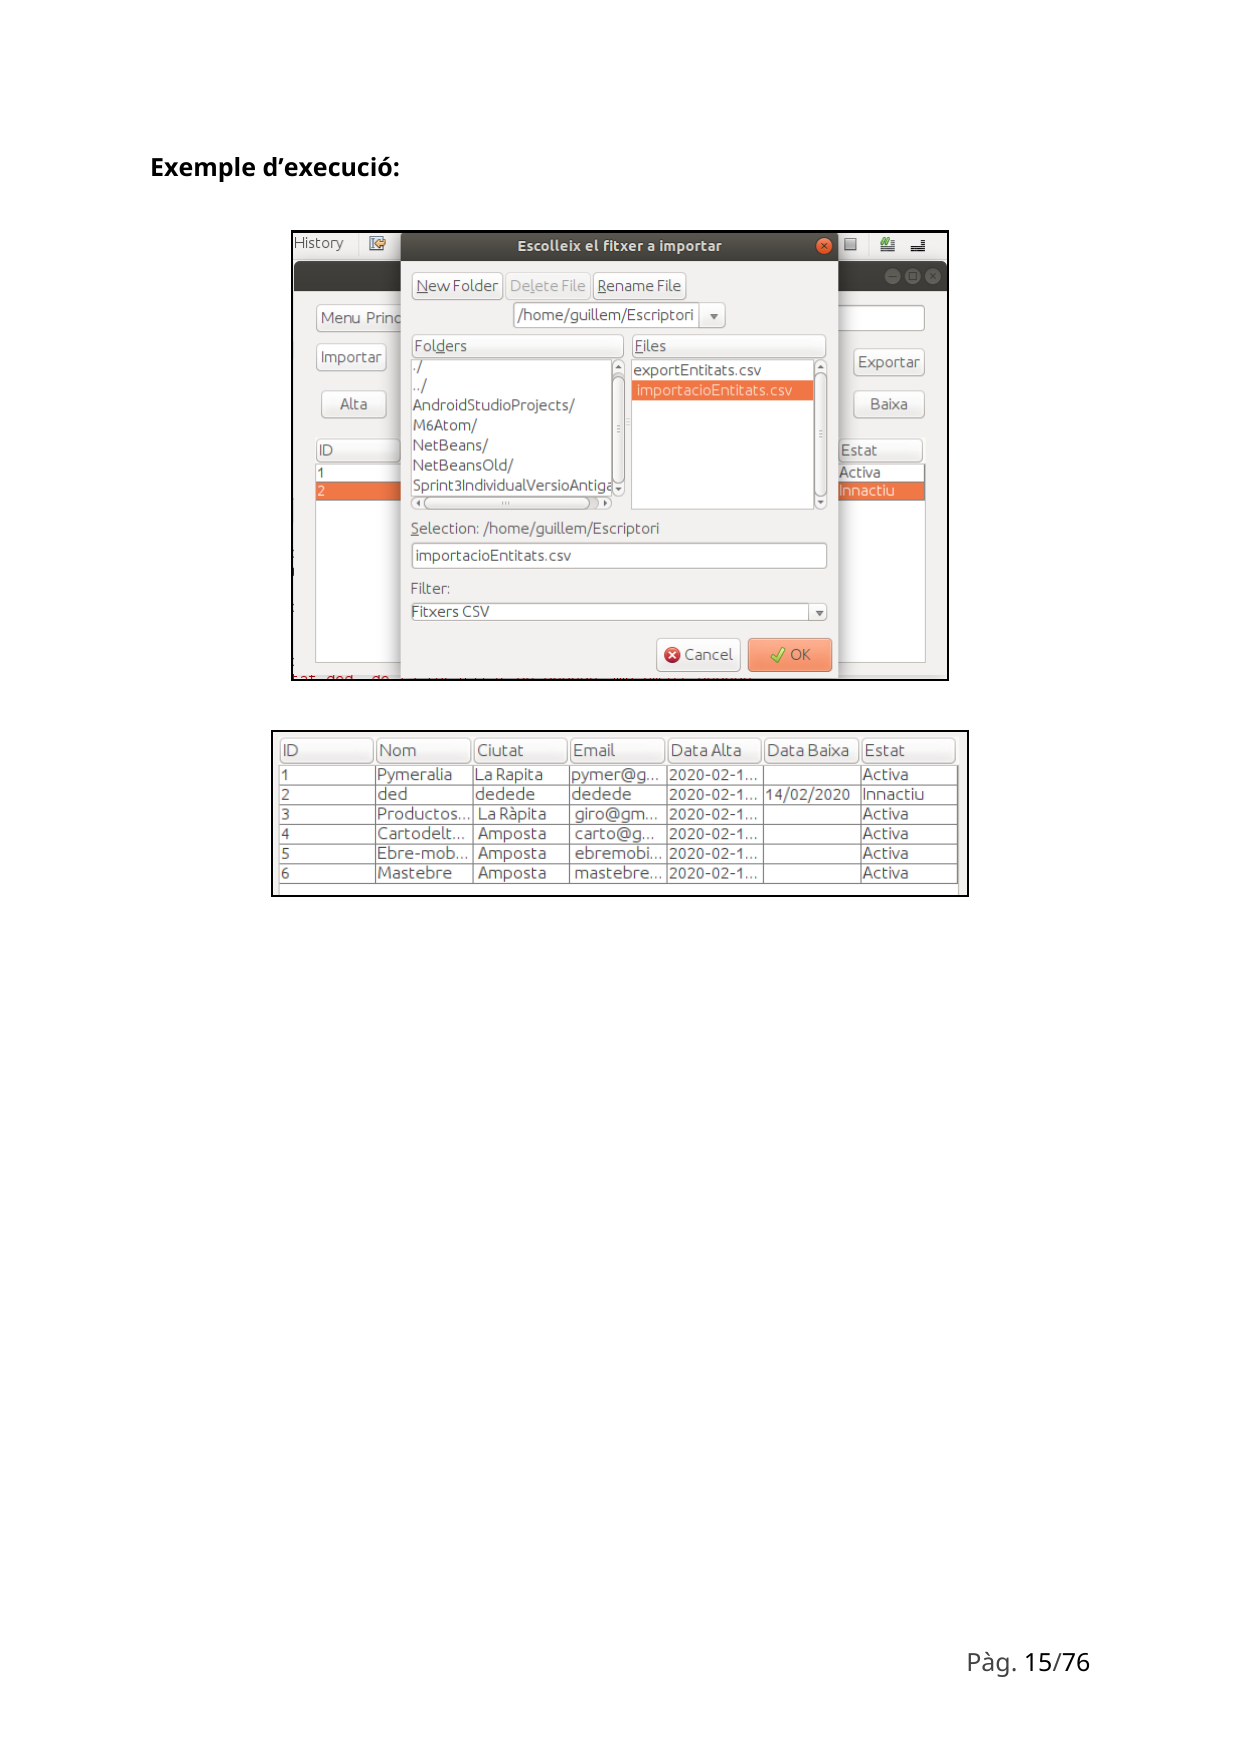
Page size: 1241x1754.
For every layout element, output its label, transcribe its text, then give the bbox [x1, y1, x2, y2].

picture [273, 732, 967, 895]
picture [293, 233, 947, 679]
text Exemple d’execució: [150, 150, 1090, 184]
